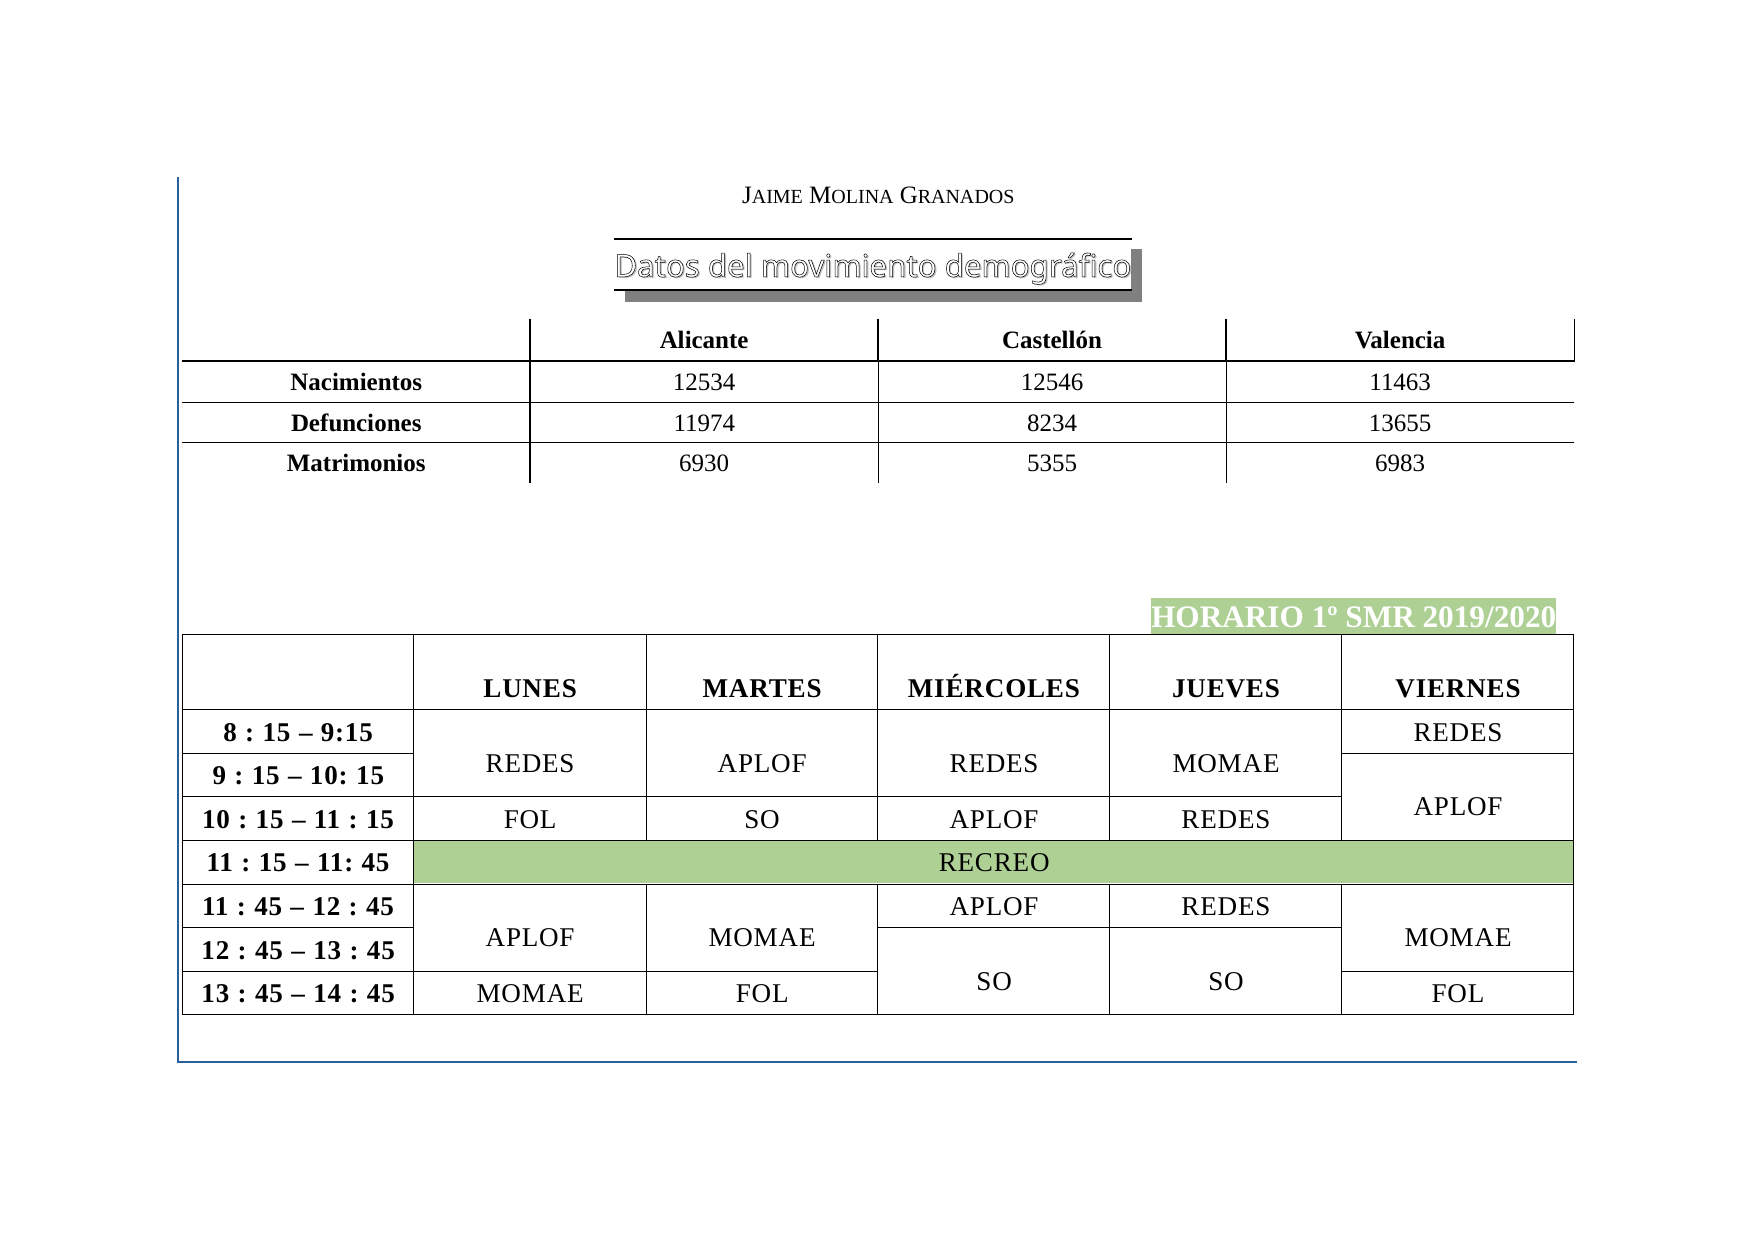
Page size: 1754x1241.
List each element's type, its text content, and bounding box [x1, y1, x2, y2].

table_cell REDES [1110, 797, 1341, 840]
table_cell 10 : 15 – 11 : 15 [183, 797, 413, 840]
table_cell 13655 [1227, 403, 1574, 442]
table_cell 6930 [531, 443, 878, 482]
text Datos del movimiento demográfico [359, 238, 1397, 302]
table_cell Nacimientos [182, 362, 529, 402]
table_cell MOMAE [1342, 885, 1573, 971]
table_cell SO [1110, 928, 1341, 1014]
table_cell 6983 [1227, 443, 1574, 482]
table_header Castellón [879, 319, 1225, 359]
table_cell 12 : 45 – 13 : 45 [183, 928, 413, 971]
table_header Alicante [531, 319, 877, 359]
table_cell REDES [1342, 710, 1573, 752]
table_header [183, 635, 413, 709]
table_cell 11463 [1227, 362, 1574, 402]
table_cell APLOF [878, 797, 1109, 840]
table_cell SO [647, 797, 877, 840]
table_cell APLOF [647, 710, 877, 796]
table_cell APLOF [878, 885, 1109, 927]
table_cell FOL [1342, 972, 1573, 1014]
table_cell 12546 [879, 362, 1226, 402]
table_header [182, 319, 529, 359]
table_cell REDES [878, 710, 1109, 796]
table_header MIÉRCOLES [878, 635, 1109, 709]
table_cell SO [878, 928, 1109, 1014]
table_cell 5355 [879, 443, 1226, 482]
table_cell APLOF [414, 885, 646, 971]
table_header Valencia [1227, 319, 1574, 359]
table_cell 13 : 45 – 14 : 45 [183, 972, 413, 1014]
table_cell 12534 [531, 362, 878, 402]
table_cell 11 : 15 – 11: 45 [183, 841, 413, 883]
table_cell FOL [647, 972, 877, 1014]
table_header LUNES [414, 635, 646, 709]
table_cell MOMAE [1110, 710, 1341, 796]
table_header MARTES [647, 635, 877, 709]
table_cell Matrimonios [182, 443, 529, 482]
text HORARIO 1º SMR 2019/2020 [182, 598, 1556, 634]
table_cell MOMAE [414, 972, 646, 1014]
table_header JUEVES [1110, 635, 1341, 709]
table_cell 11 : 45 – 12 : 45 [183, 885, 413, 927]
table_cell 9 : 15 – 10: 15 [183, 754, 413, 796]
table_cell RECREO [414, 841, 1573, 883]
table_header VIERNES [1342, 635, 1573, 709]
table_cell 8234 [879, 403, 1226, 442]
table_cell MOMAE [647, 885, 877, 971]
table_cell APLOF [1342, 754, 1573, 840]
table_cell Defunciones [182, 403, 529, 442]
table_cell FOL [414, 797, 646, 840]
table_cell REDES [1110, 885, 1341, 927]
table_cell 8 : 15 – 9:15 [183, 710, 413, 752]
table_cell 11974 [531, 403, 878, 442]
table_cell REDES [414, 710, 646, 796]
